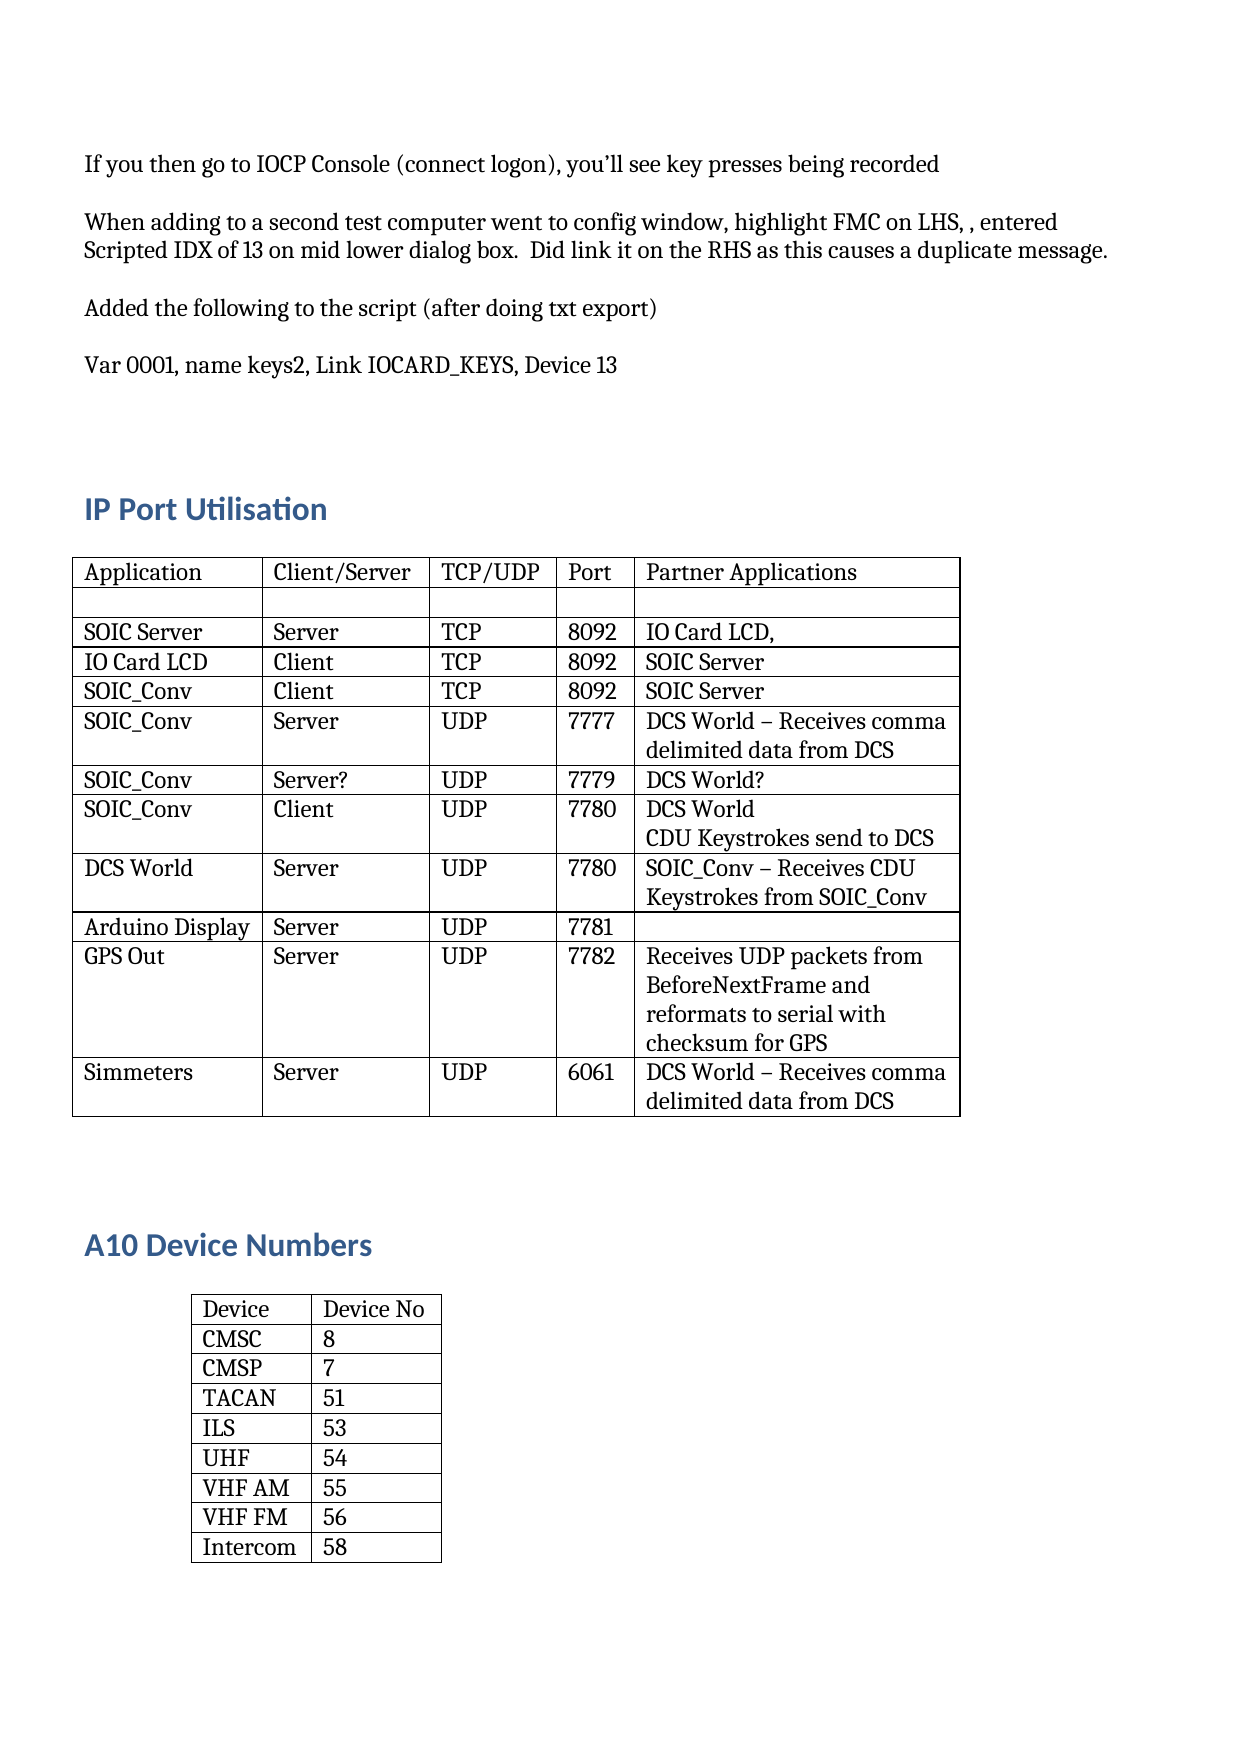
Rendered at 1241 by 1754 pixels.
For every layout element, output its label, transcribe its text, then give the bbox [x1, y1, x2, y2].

table_cell SOIC_Conv [73, 795, 262, 853]
text If you then go to IOCP Console (connect logon), you’ll see key presses being recorded [84, 150, 1148, 179]
table_header Partner Applications [635, 558, 959, 587]
table_cell SOIC_Conv [73, 766, 262, 794]
table_cell DCS World [73, 854, 262, 911]
table_cell UDP [430, 766, 556, 794]
table_cell DCS World – Receives comma delimited data from DCS [635, 1058, 959, 1116]
subtitle A10 Device Numbers [84, 1224, 1148, 1265]
table_cell 56 [312, 1503, 441, 1532]
table_cell UDP [430, 707, 556, 764]
table_header Client/Server [263, 558, 429, 587]
table_cell 6061 [557, 1058, 634, 1116]
text Var 0001, name keys2, Link IOCARD_KEYS, Device 13 [84, 322, 1148, 380]
table_cell 53 [312, 1414, 441, 1443]
table_cell Receives UDP packets from BeforeNextFrame and reformats to serial with checksum for GPS [635, 942, 959, 1057]
table_cell Server [263, 618, 429, 646]
text When adding to a second test computer went to config window, highlight FMC on LHS, , entered Scripted IDX of 13 on mid lower dialog box. Did link it on the RHS as this causes a duplicate message. [84, 207, 1148, 265]
table_cell CMSP [192, 1354, 311, 1383]
table_cell 7777 [557, 707, 634, 764]
table_cell 7 [312, 1354, 441, 1383]
table_cell TCP [430, 648, 556, 676]
table_cell TCP [430, 677, 556, 706]
table_cell SOIC Server [635, 648, 959, 676]
table_cell DCS World? [635, 766, 959, 794]
table_cell 8092 [557, 648, 634, 676]
table_cell Client [263, 795, 429, 853]
table_cell Server [263, 854, 429, 911]
table_cell GPS Out [73, 942, 262, 1057]
table_cell Server [263, 913, 429, 941]
table_cell Intercom [192, 1533, 311, 1562]
table_cell 7781 [557, 913, 634, 941]
table_cell TCP [430, 618, 556, 646]
table_cell [635, 913, 959, 941]
table_cell DCS World – Receives comma delimited data from DCS [635, 707, 959, 764]
subtitle IP Port Utilisation [84, 487, 1148, 528]
table_cell DCS World CDU Keystrokes send to DCS [635, 795, 959, 853]
table_cell UDP [430, 942, 556, 1057]
table_cell Client [263, 677, 429, 706]
table_header Device No [312, 1295, 441, 1323]
table_cell TACAN [192, 1384, 311, 1413]
table_cell 7780 [557, 795, 634, 853]
table_cell SOIC_Conv [73, 677, 262, 706]
table_cell [557, 588, 634, 617]
table_cell VHF AM [192, 1474, 311, 1502]
table_cell [263, 588, 429, 617]
table_cell 8 [312, 1325, 441, 1353]
table_header TCP/UDP [430, 558, 556, 587]
table_cell 54 [312, 1444, 441, 1472]
table_cell VHF FM [192, 1503, 311, 1532]
table_cell 7779 [557, 766, 634, 794]
table_cell [635, 588, 959, 617]
table_cell UDP [430, 913, 556, 941]
table_cell 7780 [557, 854, 634, 911]
table_cell [73, 588, 262, 617]
table_cell UDP [430, 1058, 556, 1116]
table_cell SOIC_Conv [73, 707, 262, 764]
table_cell Arduino Display [73, 913, 262, 941]
table_cell UHF [192, 1444, 311, 1472]
table_cell SOIC Server [635, 677, 959, 706]
table_cell 58 [312, 1533, 441, 1562]
table_cell 55 [312, 1474, 441, 1502]
table_cell Server [263, 707, 429, 764]
table_cell 7782 [557, 942, 634, 1057]
table_cell ILS [192, 1414, 311, 1443]
table_cell SOIC Server [73, 618, 262, 646]
table_cell Server [263, 942, 429, 1057]
table_cell UDP [430, 854, 556, 911]
table_cell SOIC_Conv – Receives CDU Keystrokes from SOIC_Conv [635, 854, 959, 911]
table_cell [430, 588, 556, 617]
table_cell 8092 [557, 618, 634, 646]
table_cell UDP [430, 795, 556, 853]
table_cell Client [263, 648, 429, 676]
text Added the following to the script (after doing txt export) [84, 294, 1148, 322]
table_cell IO Card LCD [73, 648, 262, 676]
table_header Device [192, 1295, 311, 1323]
table_header Port [557, 558, 634, 587]
table_cell 8092 [557, 677, 634, 706]
table_cell Simmeters [73, 1058, 262, 1116]
table_cell IO Card LCD, [635, 618, 959, 646]
table_cell Server? [263, 766, 429, 794]
table_cell 51 [312, 1384, 441, 1413]
table_cell Server [263, 1058, 429, 1116]
table_cell CMSC [192, 1325, 311, 1353]
table_header Application [73, 558, 262, 587]
